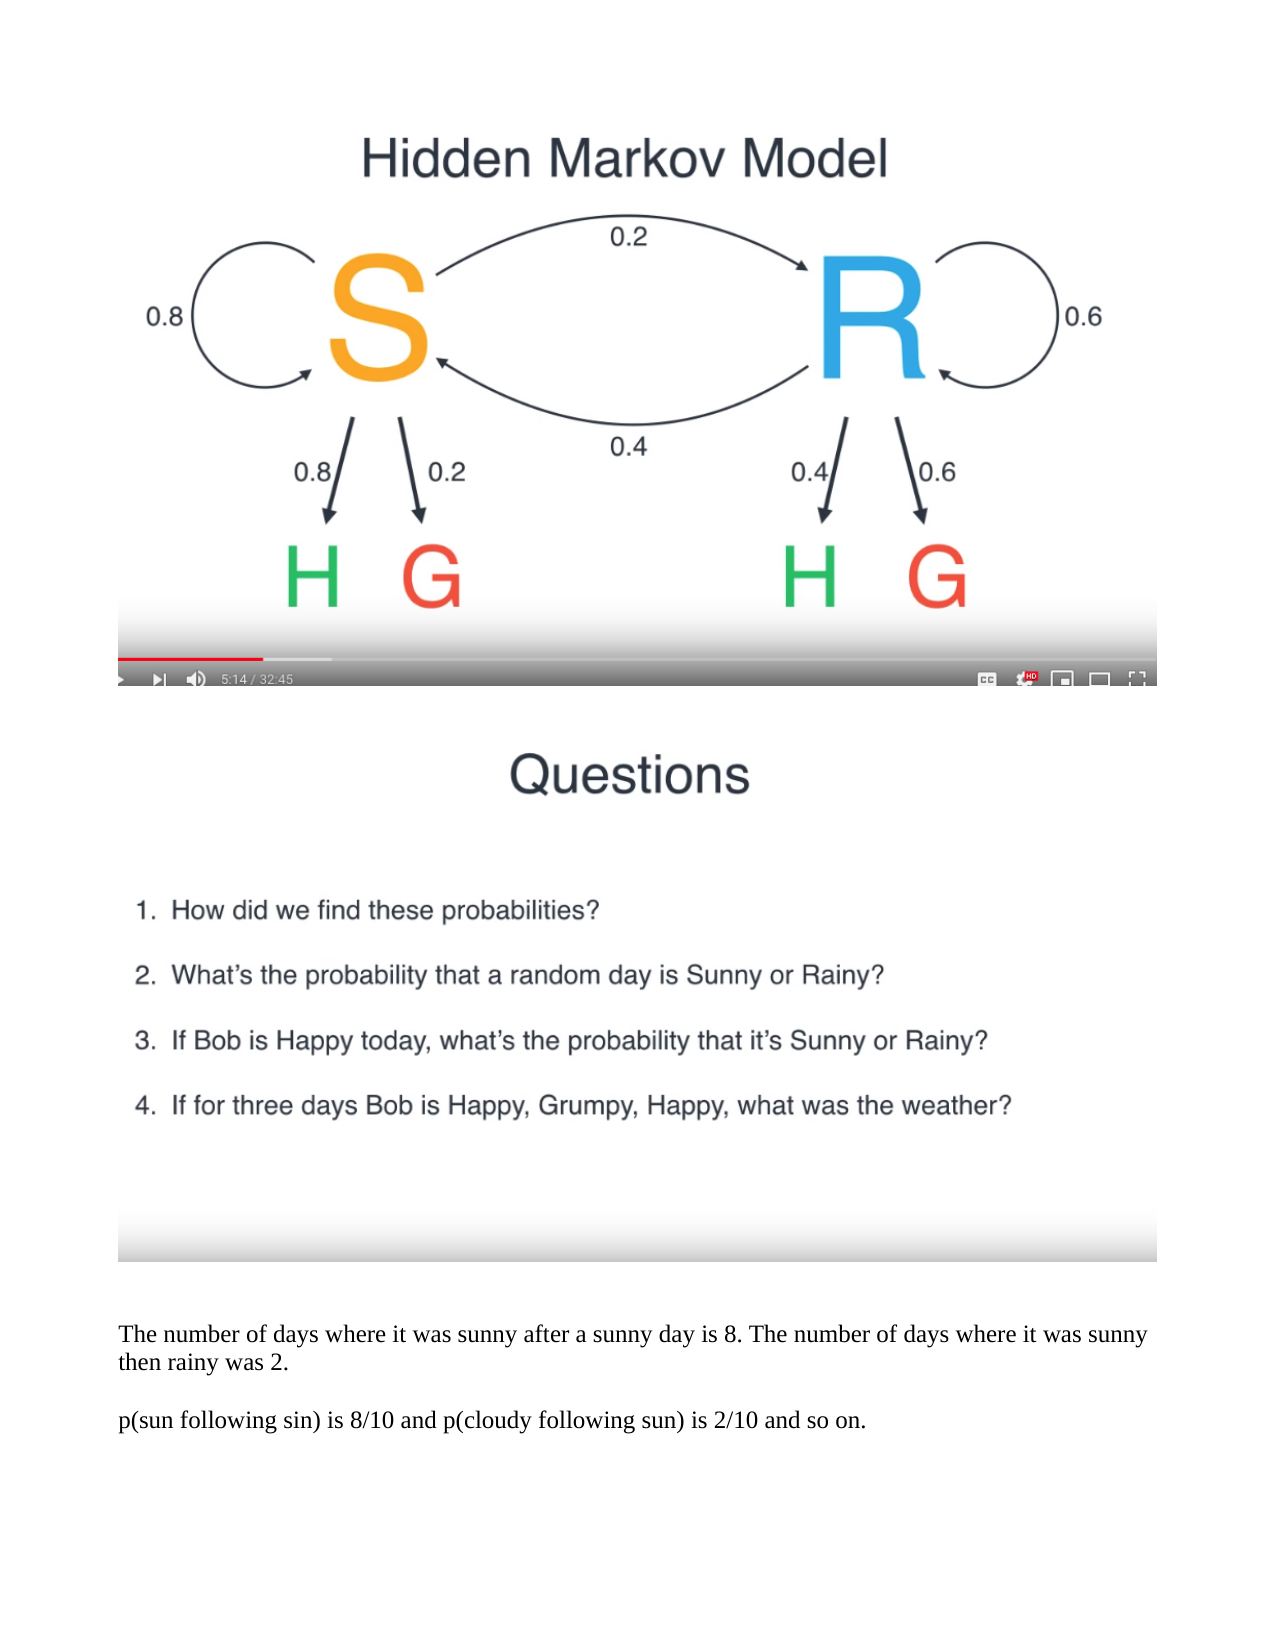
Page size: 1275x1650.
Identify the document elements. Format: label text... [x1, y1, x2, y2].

picture [118, 118, 1157, 686]
text The number of days where it was sunny after a sunny day is 8. The number of days where it was sunny then rainy was 2. [118, 1319, 1157, 1376]
picture [118, 714, 1157, 1262]
text p(sun following sin) is 8/10 and p(cloudy following sun) is 2/10 and so on. [118, 1405, 1157, 1434]
